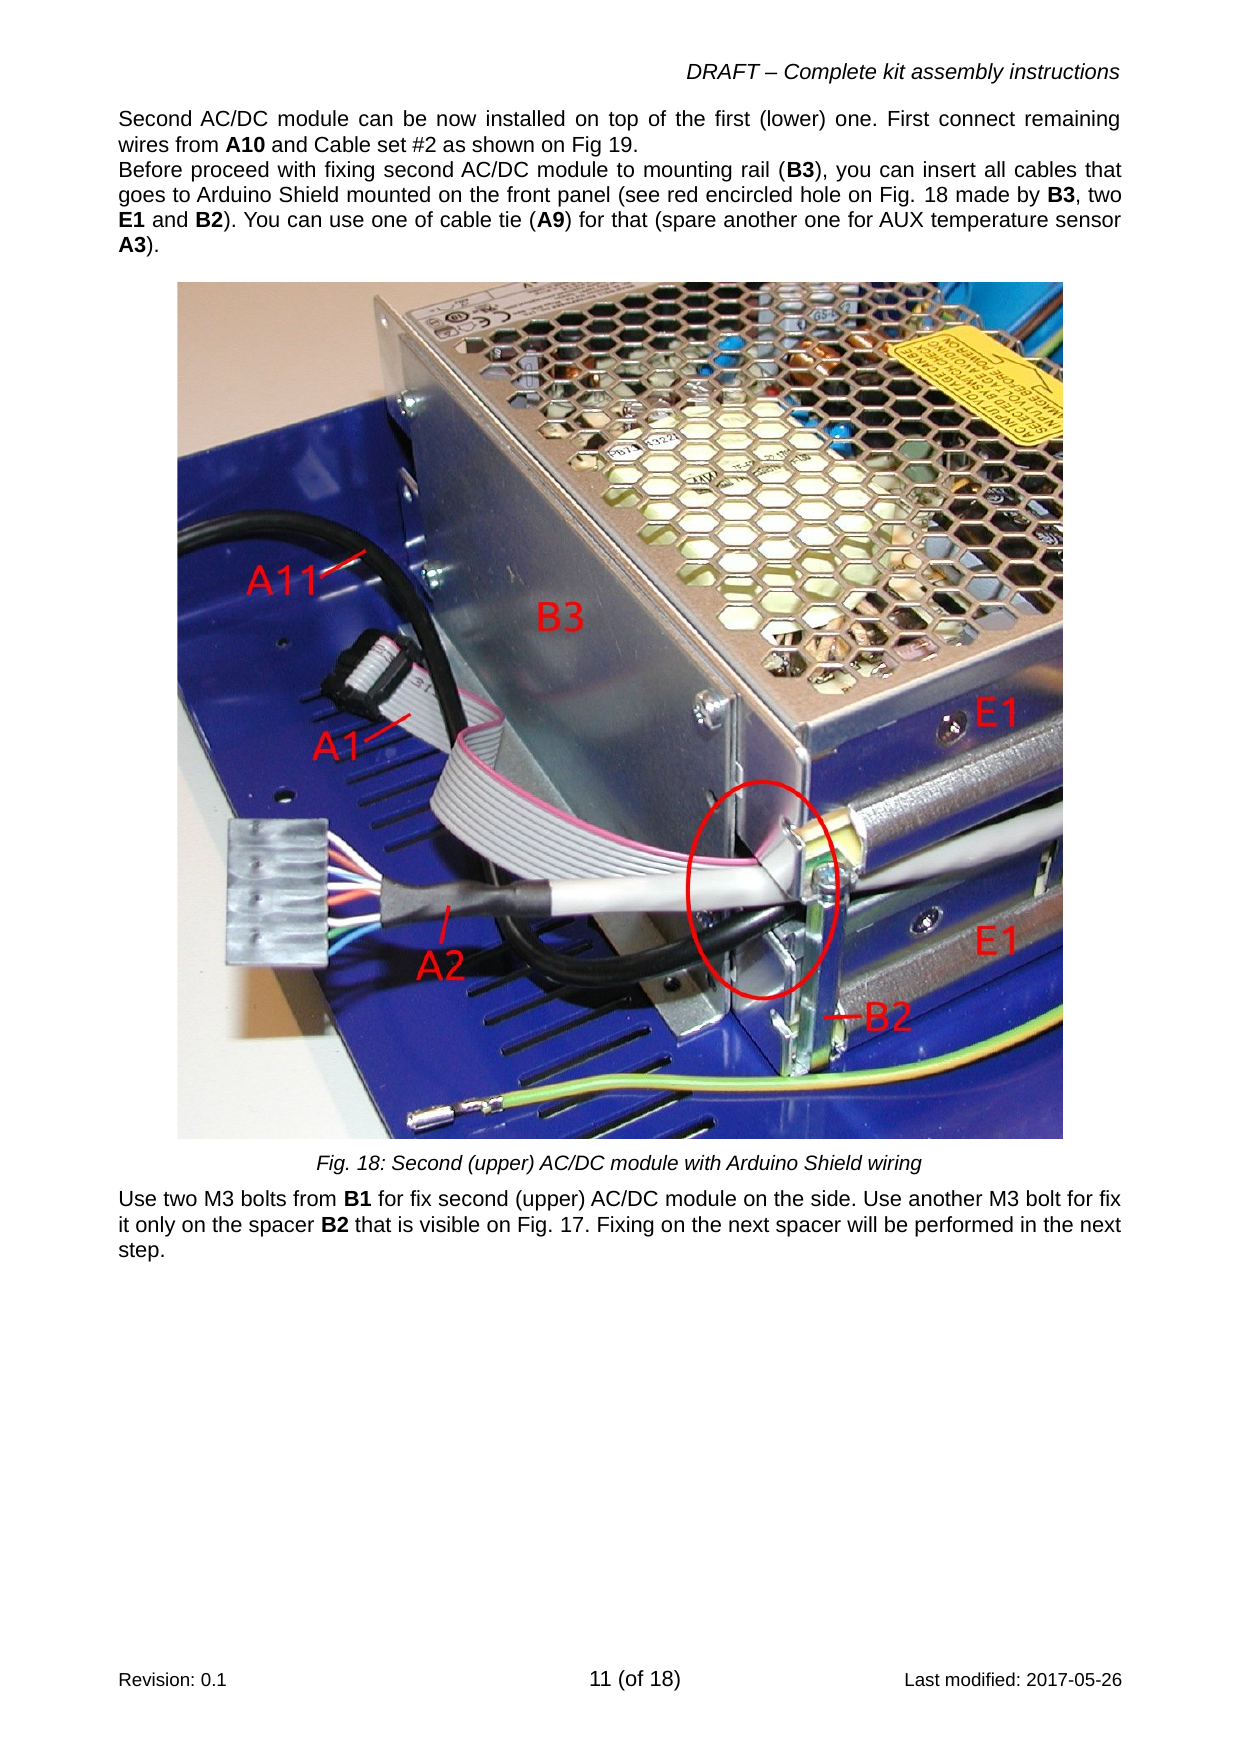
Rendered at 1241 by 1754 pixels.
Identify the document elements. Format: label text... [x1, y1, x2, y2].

picture [177, 282, 1063, 1139]
text Before proceed with fixing second AC/DC module to mounting rail (B3), you can insert all cables that goes to Arduino Shield mounted on the front panel (see red encircled hole on Fig. 18 made by B3, two E1 and B2). You can use one of cable tie (A9) for that (spare another one for AUX temperature sensor A3). [118, 157, 1122, 257]
text Use two M3 bolts from B1 for fix second (upper) AC/DC module on the side. Use another M3 bolt for fix it only on the spacer B2 that is visible on Fig. 17. Fixing on the next spacer will be performed in the next step. [118, 283, 1122, 1262]
text Fig. 18: Second (upper) AC/DC module with Arduino Shield wiring [177, 1139, 1063, 1174]
text Second AC/DC module can be now installed on top of the first (lower) one. First connect remaining wires from A10 and Cable set #2 as shown on Fig 19. [118, 106, 1122, 157]
